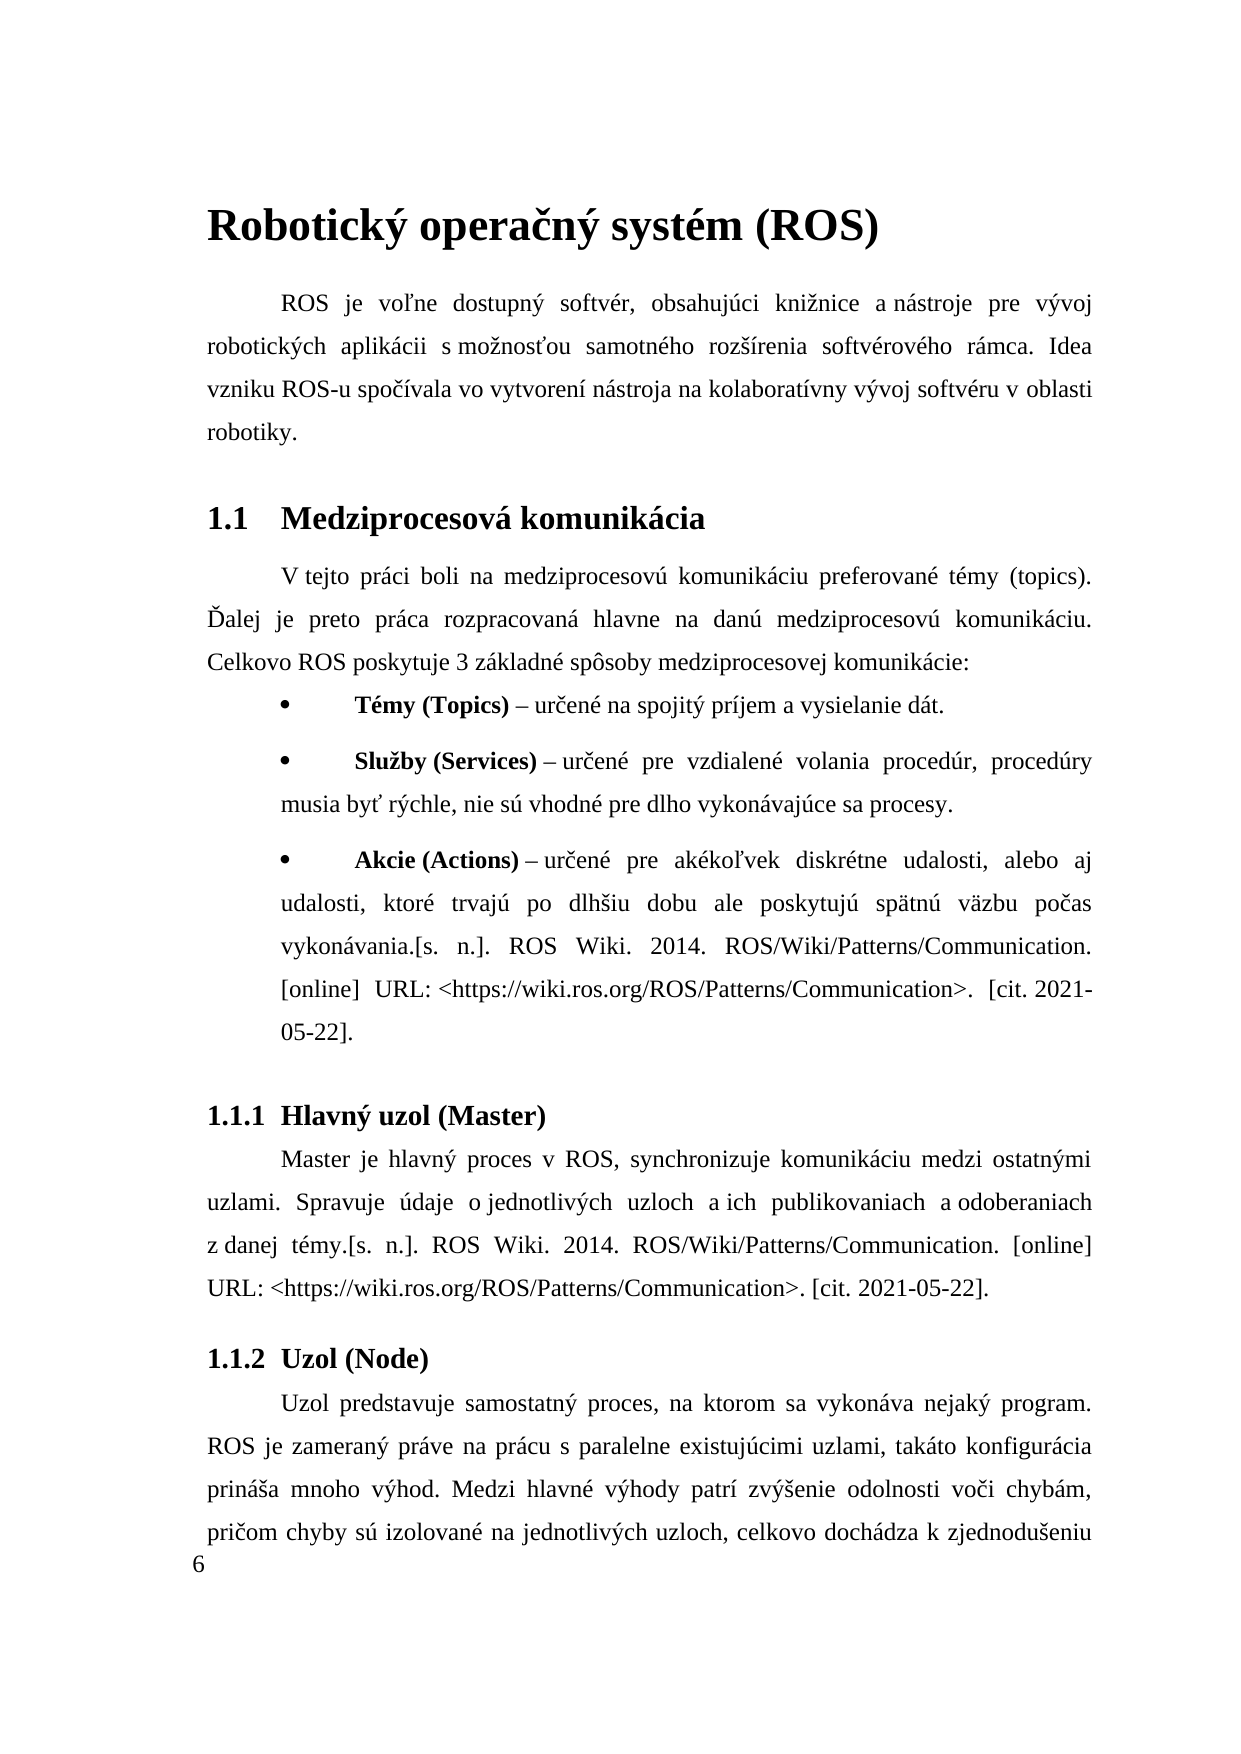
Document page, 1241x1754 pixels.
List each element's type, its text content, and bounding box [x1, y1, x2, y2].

subtitle Hlavný uzol (Master) [207, 1098, 1092, 1132]
text Uzol predstavuje samostatný proces, na ktorom sa vykonáva nejaký program. ROS je zameraný práve na prácu s paralelne existujúcimi uzlami, takáto konfigurácia prináša mnoho výhod. Medzi hlavné výhody patrí zvýšenie odolnosti voči chybám, pričom chyby sú izolované na jednotlivých uzloch, celkovo dochádza k zjednodušeniu štruktúry kódu. Ďalšou významnou vlastnosťou je kolaboratívny prístup, ROS umožňuje jednoduché spájanie od viacerých kolaborantov (aj z viacerých programovacích jazykov) tým, že jednotlivé balíčky sa vykonávajú na nezávislých uzloch.[5] [207, 1388, 1092, 1546]
text V tejto práci boli na medziprocesovú komunikáciu preferované témy (topics). Ďalej je preto práca rozpracovaná hlavne na danú medziprocesovú komunikáciu. Celkovo ROS poskytuje 3 základné spôsoby medziprocesovej komunikácie: [207, 561, 1092, 676]
list Služby (Services) – určené pre vzdialené volania procedúr, procedúry musia byť rýchle, nie sú vhodné pre dlho vykonávajúce sa procesy. [281, 746, 1092, 818]
subtitle Medziprocesová komunikácia [207, 498, 1092, 536]
subtitle Uzol (Node) [207, 1342, 1092, 1375]
subtitle Robotický operačný systém (ROS) [207, 198, 1092, 250]
text ROS je voľne dostupný softvér, obsahujúci knižnice a nástroje pre vývoj robotických aplikácii s možnosťou samotného rozšírenia softvérového rámca. Idea vzniku ROS-u spočívala vo vytvorení nástroja na kolaboratívny vývoj softvéru v oblasti robotiky. [207, 288, 1092, 446]
list Témy (Topics) – určené na spojitý príjem a vysielanie dát. [281, 691, 1092, 719]
list Akcie (Actions) – určené pre akékoľvek diskrétne udalosti, alebo aj udalosti, ktoré trvajú po dlhšiu dobu ale poskytujú spätnú väzbu počas vykonávania.[5] [281, 845, 1092, 1046]
text Master je hlavný proces v ROS, synchronizuje komunikáciu medzi ostatnými uzlami. Spravuje údaje o jednotlivých uzloch a ich publikovaniach a odoberaniach z danej témy.[5] [207, 1144, 1092, 1302]
